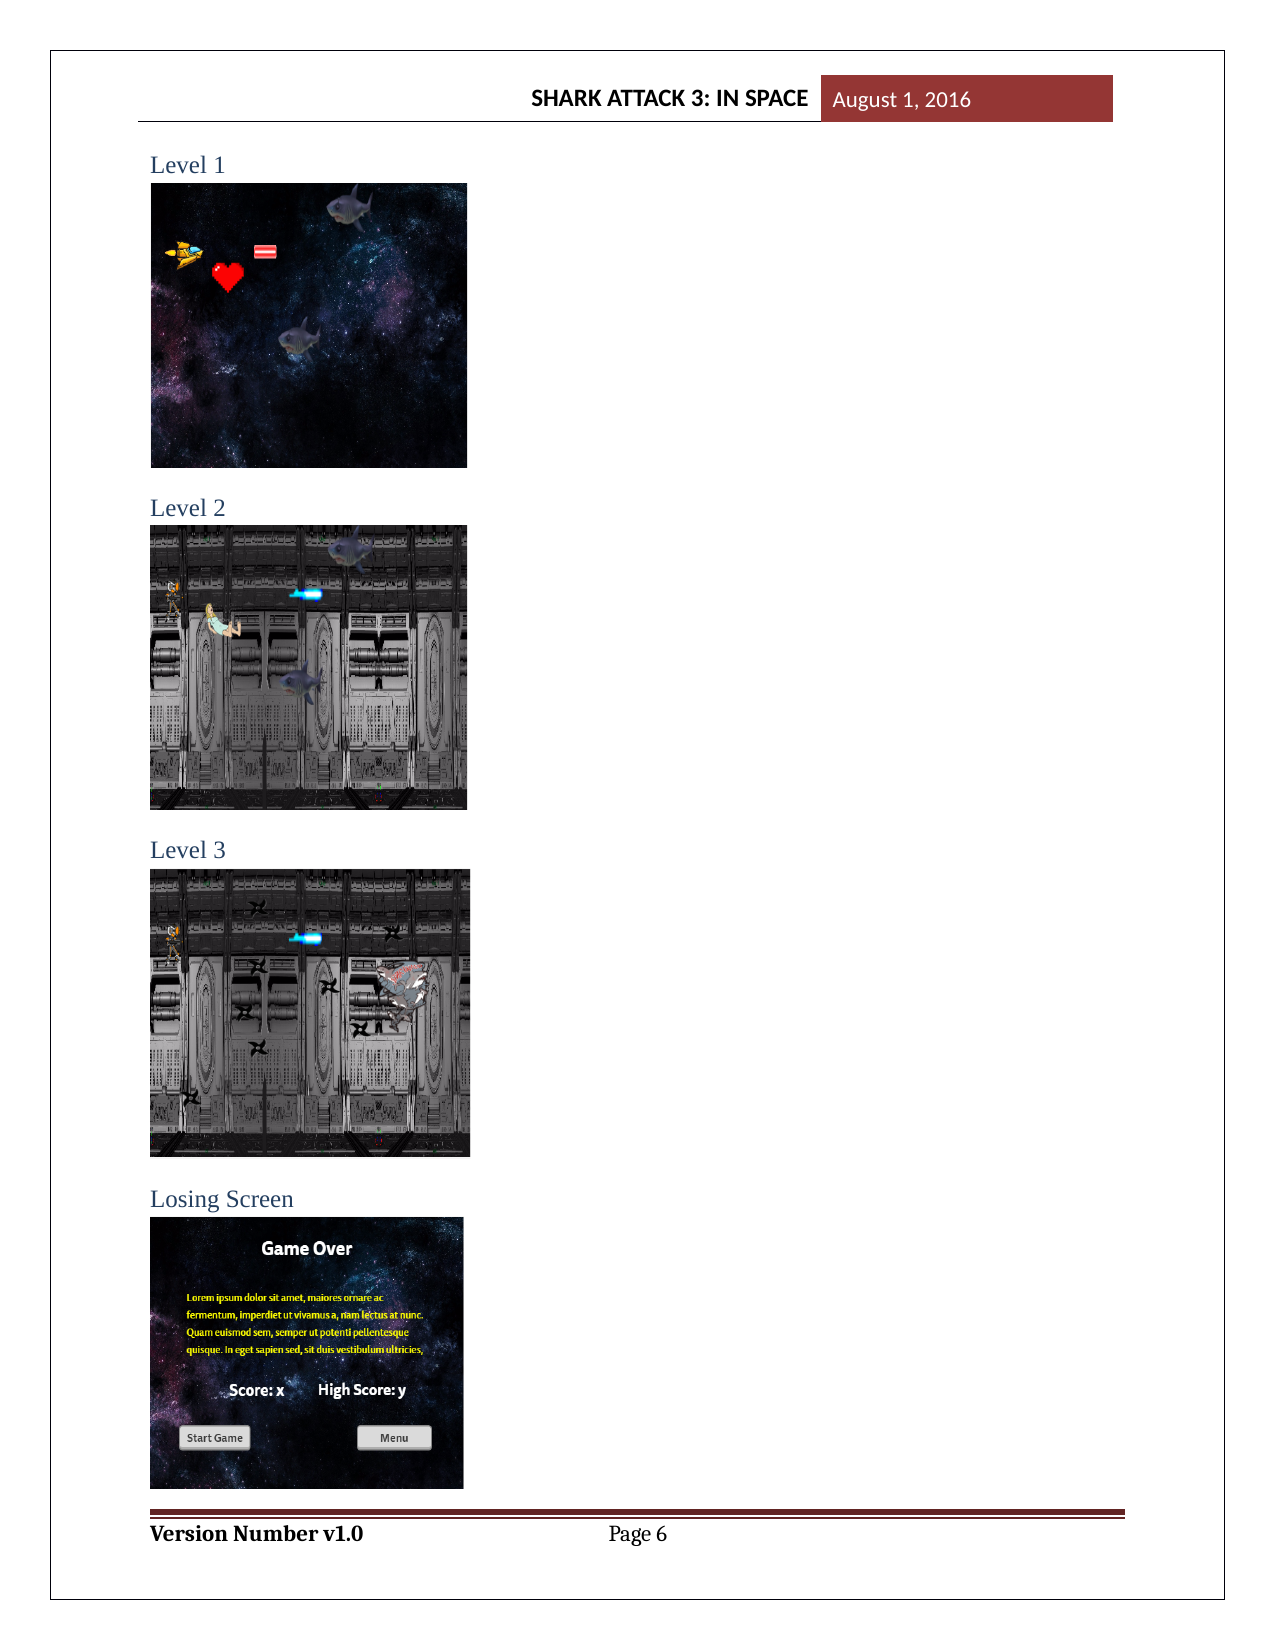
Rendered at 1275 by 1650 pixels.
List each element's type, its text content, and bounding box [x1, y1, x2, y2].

picture [150, 183, 468, 468]
subtitle Losing Screen [150, 1184, 1125, 1212]
subtitle Level 2 [150, 493, 1125, 521]
subtitle Level 1 [150, 150, 1125, 179]
picture [150, 868, 471, 1159]
picture [150, 525, 468, 810]
subtitle Level 3 [150, 835, 1125, 864]
picture [150, 1216, 464, 1489]
